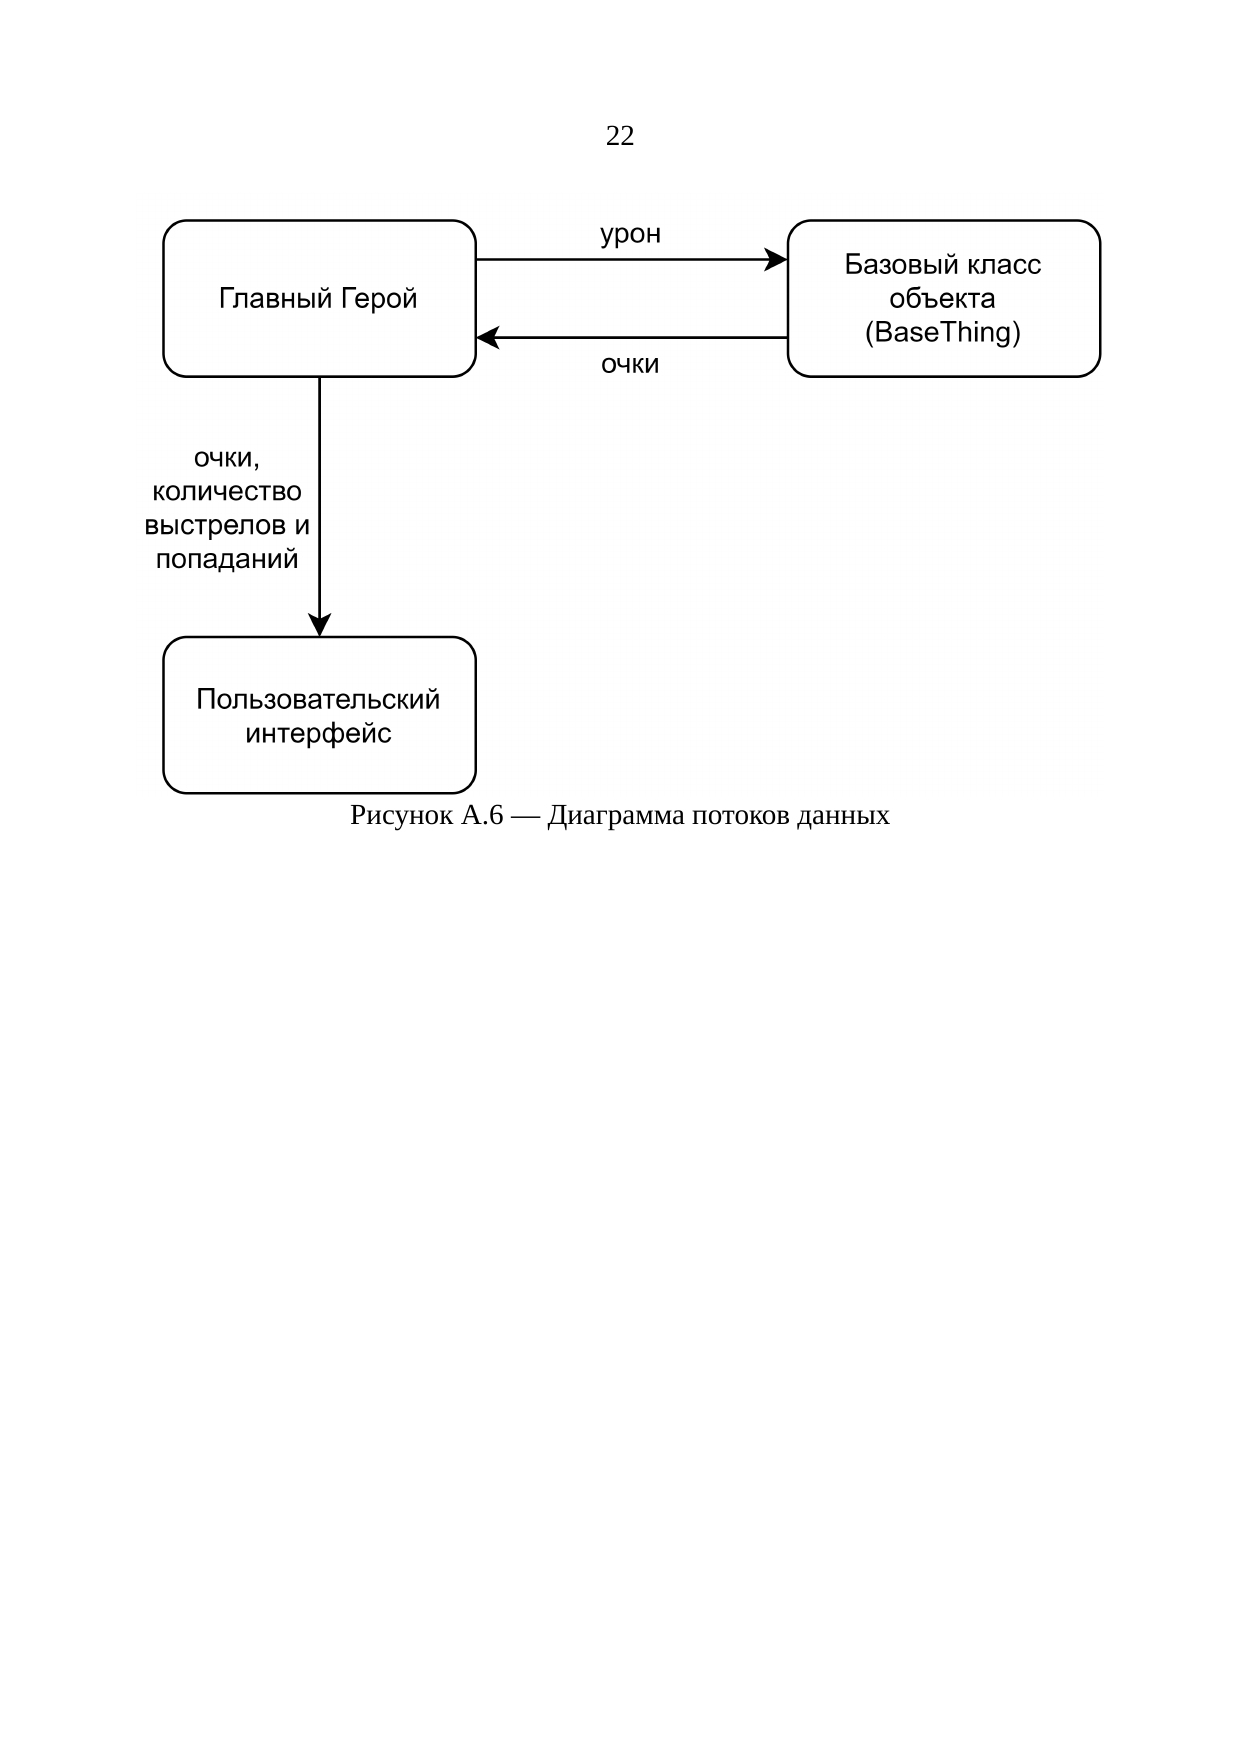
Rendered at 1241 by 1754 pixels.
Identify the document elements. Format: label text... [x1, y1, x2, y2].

picture [136, 193, 1104, 797]
text Рисунок А.6 — Диаграмма потоков данных [136, 797, 1104, 831]
